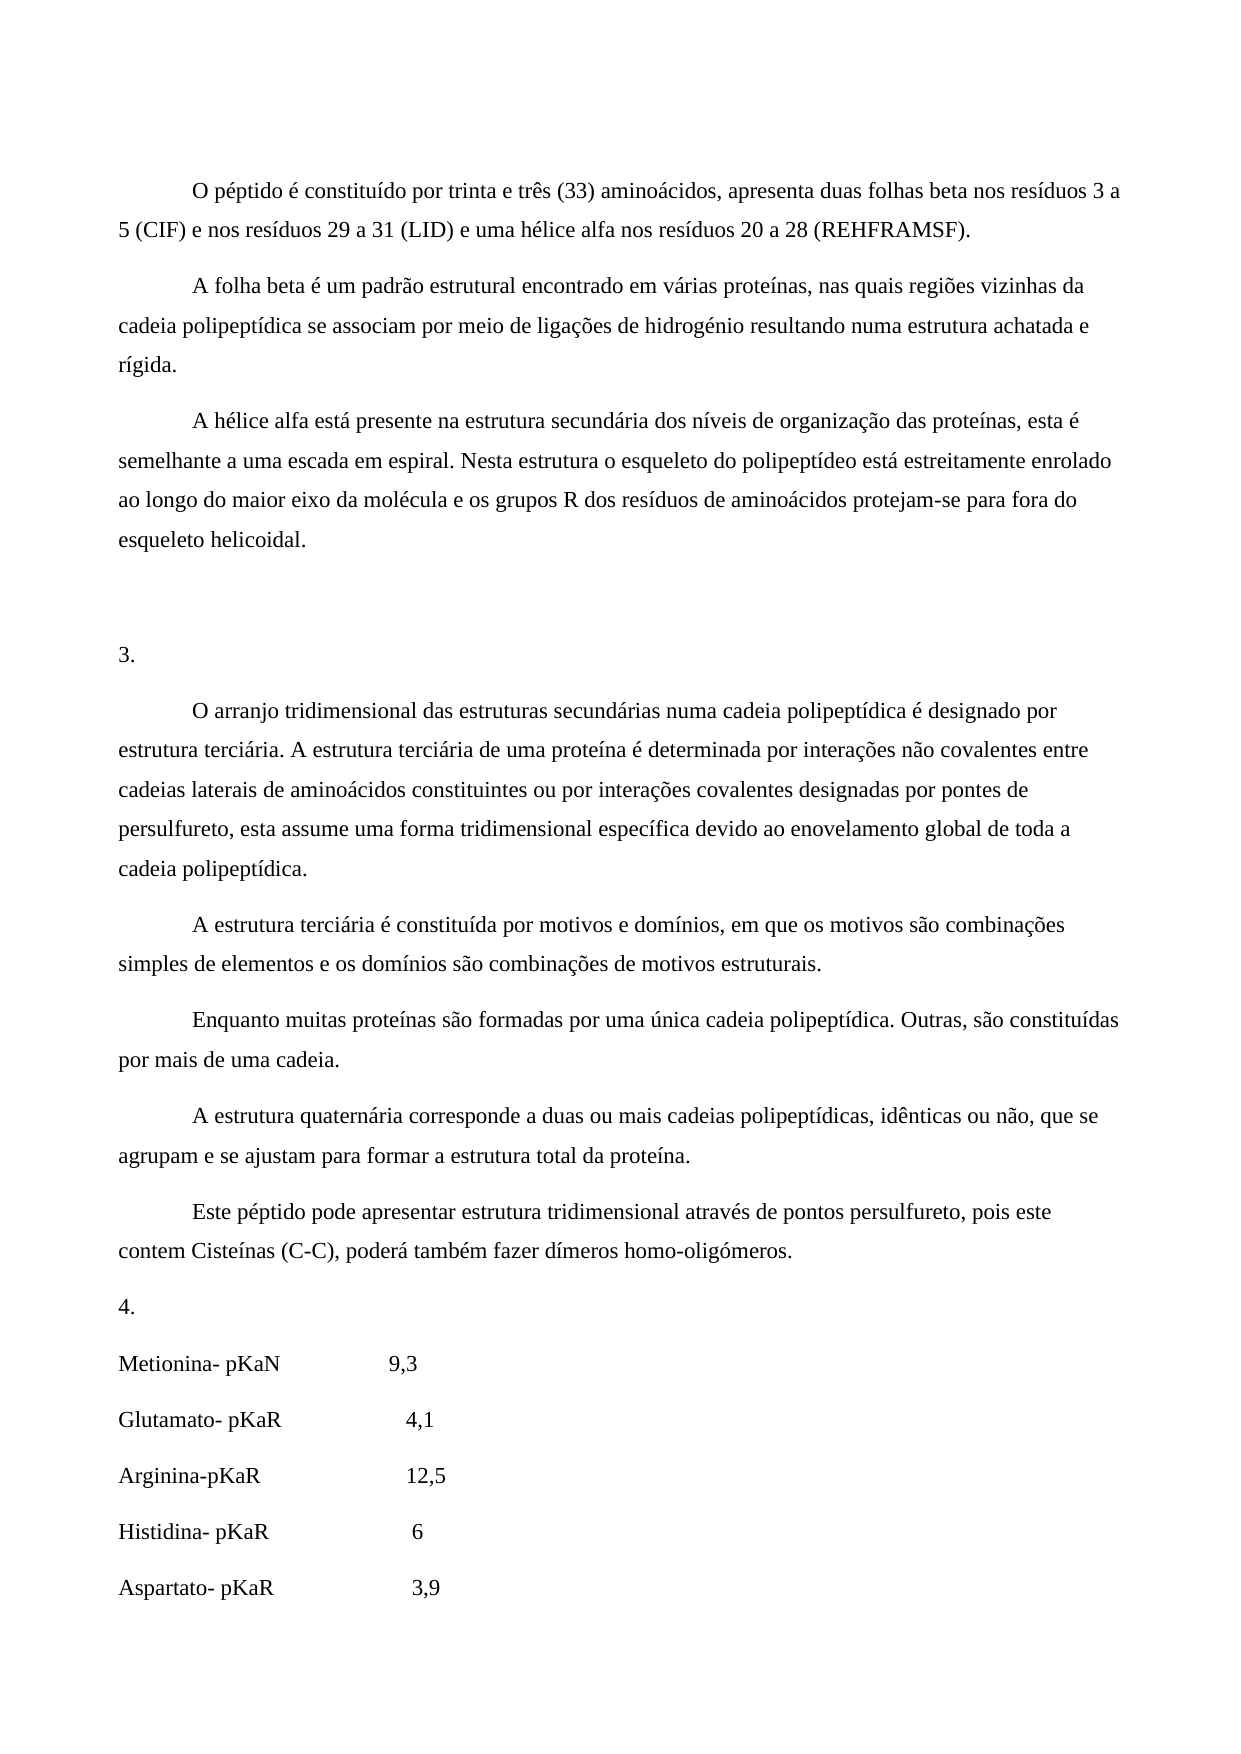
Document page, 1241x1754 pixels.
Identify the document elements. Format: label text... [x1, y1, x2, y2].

text 3. [118, 641, 1122, 667]
text O péptido é constituído por trinta e três (33) aminoácidos, apresenta duas folhas beta nos resíduos 3 a 5 (CIF) e nos resíduos 29 a 31 (LID) e uma hélice alfa nos resíduos 20 a 28 (REHFRAMSF). [118, 177, 1122, 243]
text A estrutura terciária é constituída por motivos e domínios, em que os motivos são combinações simples de elementos e os domínios são combinações de motivos estruturais. [118, 911, 1122, 977]
text Arginina-pKaR 12,5 [118, 1462, 1122, 1488]
text Metionina- pKaN 9,3 [118, 1349, 1122, 1376]
text O arranjo tridimensional das estruturas secundárias numa cadeia polipeptídica é designado por estrutura terciária. A estrutura terciária de uma proteína é determinada por interações não covalentes entre cadeias laterais de aminoácidos constituintes ou por interações covalentes designadas por pontes de persulfureto, esta assume uma forma tridimensional específica devido ao enovelamento global de toda a cadeia polipeptídica. [118, 697, 1122, 881]
text Glutamato- pKaR 4,1 [118, 1406, 1122, 1432]
text A hélice alfa está presente na estrutura secundária dos níveis de organização das proteínas, esta é semelhante a uma escada em espiral. Nesta estrutura o esqueleto do polipeptídeo está estreitamente enrolado ao longo do maior eixo da molécula e os grupos R dos resíduos de aminoácidos protejam-se para fora do esqueleto helicoidal. [118, 407, 1122, 552]
text 4. [118, 1293, 1122, 1320]
text A folha beta é um padrão estrutural encontrado em várias proteínas, nas quais regiões vizinhas da cadeia polipeptídica se associam por meio de ligações de hidrogénio resultando numa estrutura achatada e rígida. [118, 272, 1122, 378]
text Enquanto muitas proteínas são formadas por uma única cadeia polipeptídica. Outras, são constituídas por mais de uma cadeia. [118, 1007, 1122, 1072]
text Histidina- pKaR 6 [118, 1518, 1122, 1544]
text Este péptido pode apresentar estrutura tridimensional através de pontos persulfureto, pois este contem Cisteínas (C-C), poderá também fazer dímeros homo-oligómeros. [118, 1198, 1122, 1264]
text Aspartato- pKaR 3,9 [118, 1574, 1122, 1601]
text A estrutura quaternária corresponde a duas ou mais cadeias polipeptídicas, idênticas ou não, que se agrupam e se ajustam para formar a estrutura total da proteína. [118, 1102, 1122, 1168]
